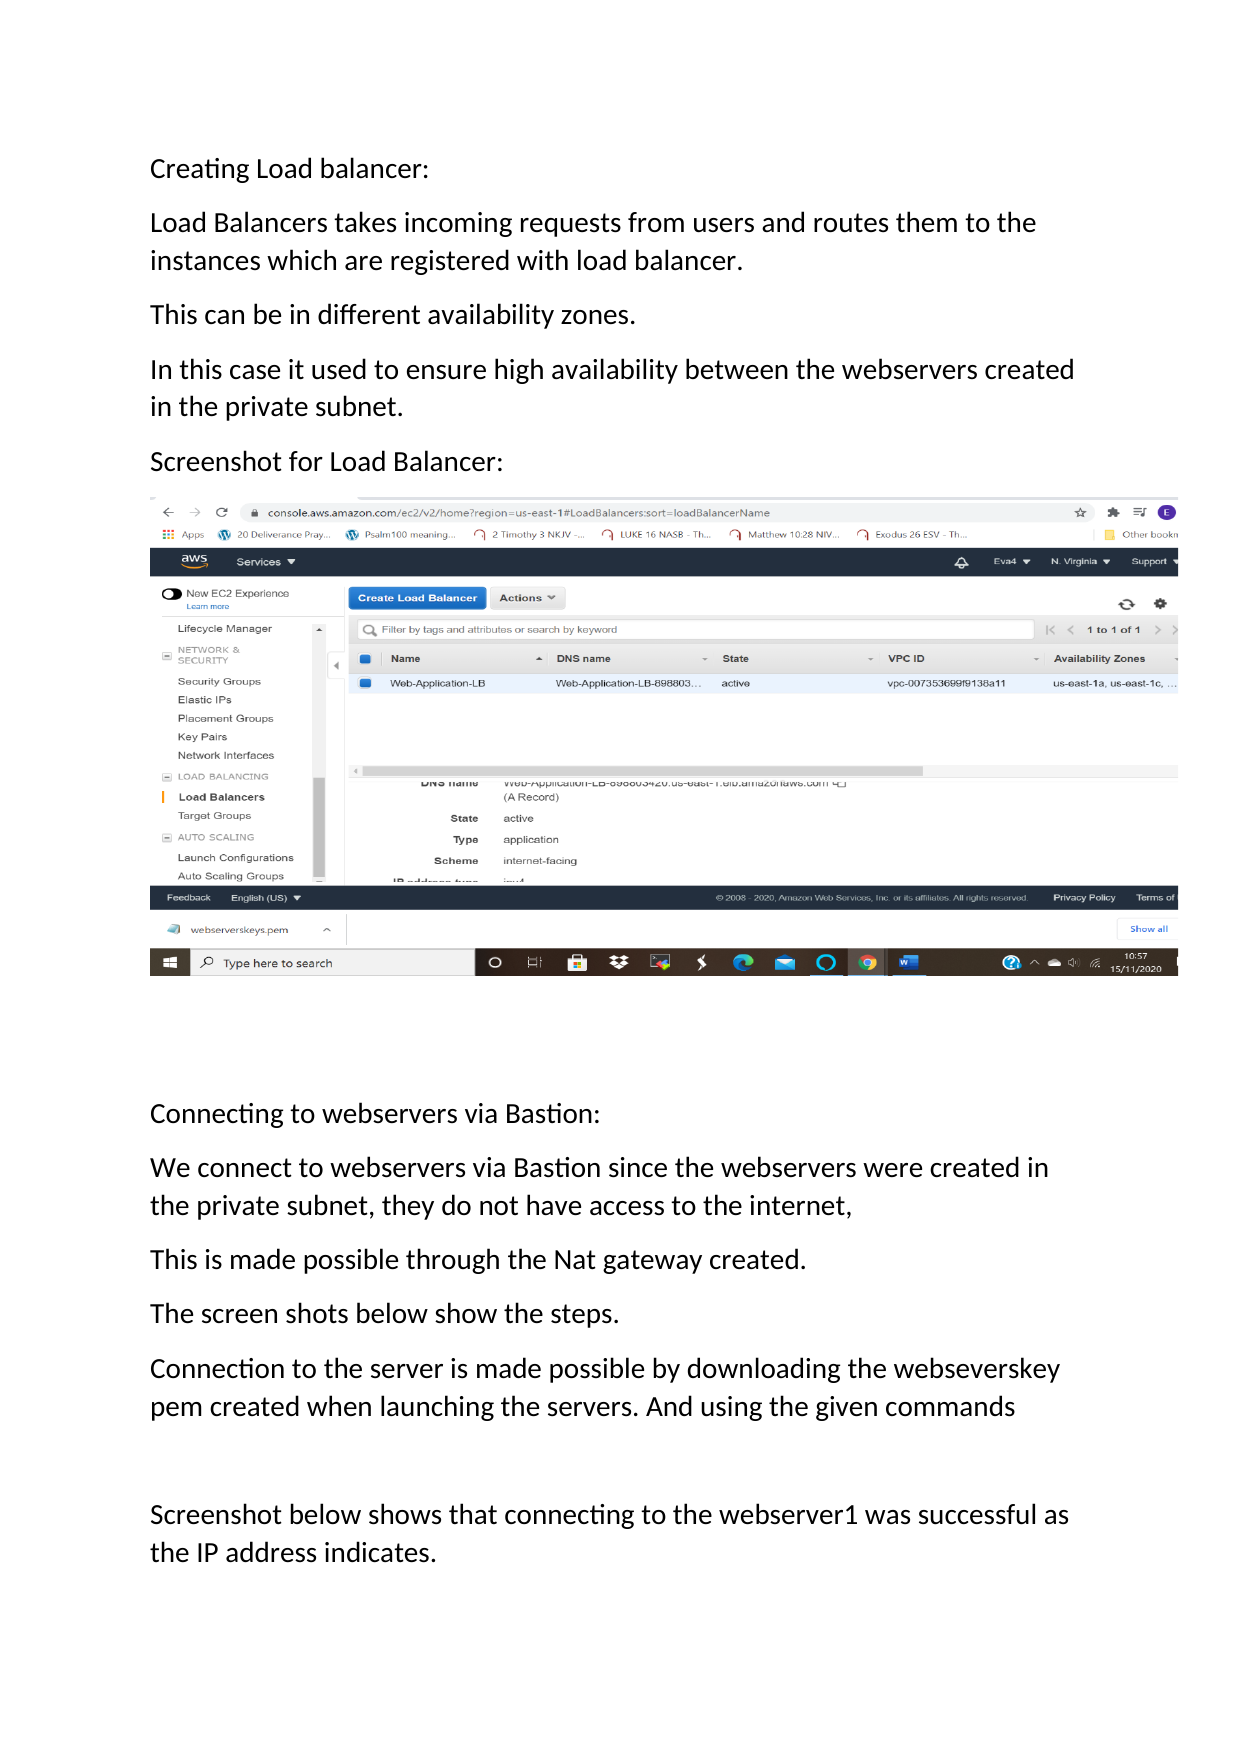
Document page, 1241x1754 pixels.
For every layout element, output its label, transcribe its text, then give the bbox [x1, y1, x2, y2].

text Connecting to webservers via Bastion: [150, 1095, 1090, 1130]
text This is made possible through the Nat gateway created. [150, 1241, 1090, 1277]
text Creating Load balancer: [150, 150, 1090, 186]
text We connect to webservers via Bastion since the webservers were created in the private subnet, they do not have access to the internet, [150, 1149, 1090, 1222]
text The screen shots below show the steps. [150, 1296, 1090, 1331]
text Screenshot below shows that connecting to the webserver1 was successful as the IP address indicates. [150, 1496, 1090, 1570]
text Connection to the server is made possible by downloading the webseverskey pem created when launching the servers. And using the given commands [150, 1350, 1090, 1423]
text In this case it used to ensure high availability between the webservers created in the private subnet. [150, 351, 1090, 424]
text Screenshot for Load Balancer: [150, 443, 1090, 478]
text Load Balancers takes incoming requests from users and routes them to the instances which are registered with load balancer. [150, 204, 1090, 278]
text This can be in different availability zones. [150, 296, 1090, 332]
